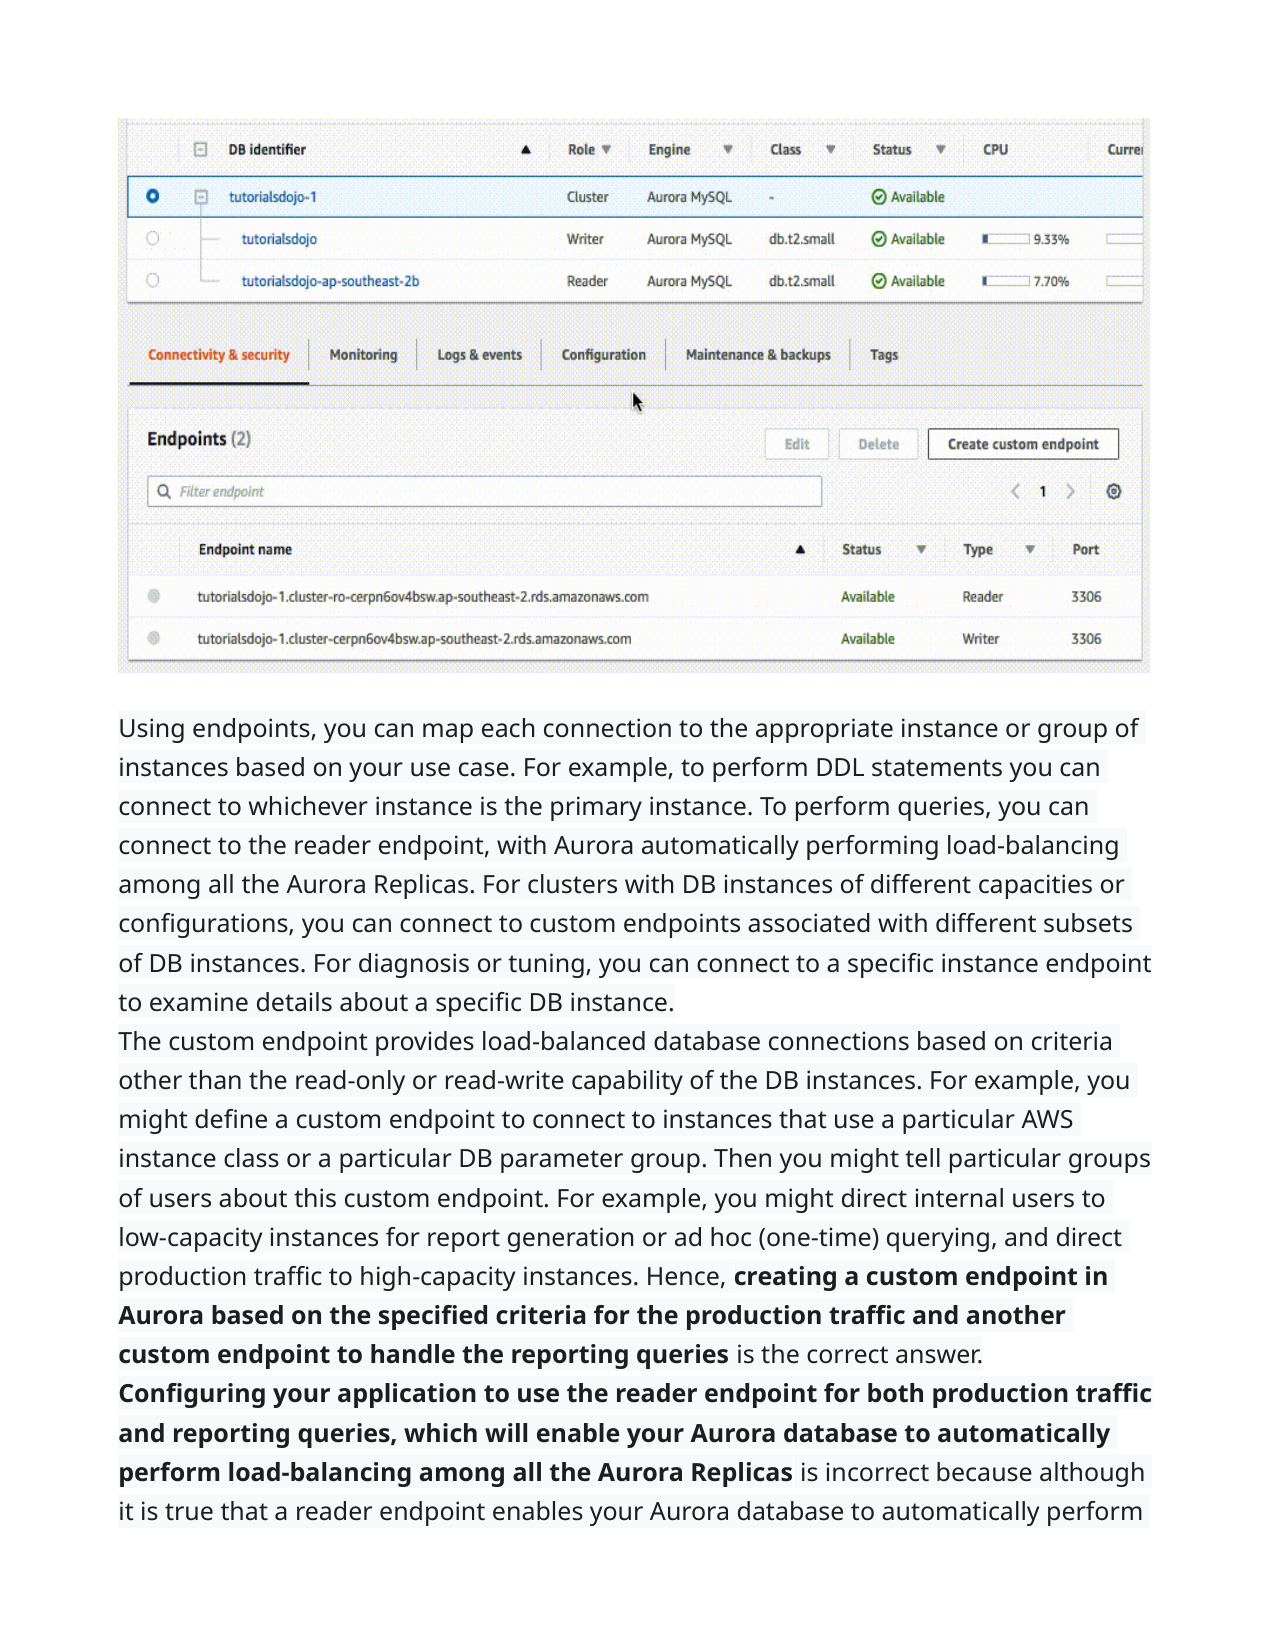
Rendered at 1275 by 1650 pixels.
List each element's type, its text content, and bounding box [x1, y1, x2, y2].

text The custom endpoint provides load-balanced database connections based on criteria other than the read-only or read-write capability of the DB instances. For example, you might define a custom endpoint to connect to instances that use a particular AWS instance class or a particular DB parameter group. Then you might tell particular groups of users about this custom endpoint. For example, you might direct internal users to low-capacity instances for report generation or ad hoc (one-time) querying, and direct production traffic to high-capacity instances. Hence, creating a custom endpoint in Aurora based on the specified criteria for the production traffic and another custom endpoint to handle the reporting queries is the correct answer. [118, 1023, 1157, 1371]
text Using endpoints, you can map each connection to the appropriate instance or group of instances based on your use case. For example, to perform DDL statements you can connect to whichever instance is the primary instance. To perform queries, you can connect to the reader endpoint, with Aurora automatically performing load-balancing among all the Aurora Replicas. For clusters with DB instances of different capacities or configurations, you can connect to custom endpoints associated with different subsets of DB instances. For diagnosis or tuning, you can connect to a specific instance endpoint to examine details about a specific DB instance. [118, 710, 1157, 1018]
text Configuring your application to use the reader endpoint for both production traffic and reporting queries, which will enable your Aurora database to automatically perform load-balancing among all the Aurora Replicas is incorrect because although it is true that a reader endpoint enables your Aurora database to automatically perform [118, 1376, 1157, 1528]
picture [118, 118, 1150, 673]
